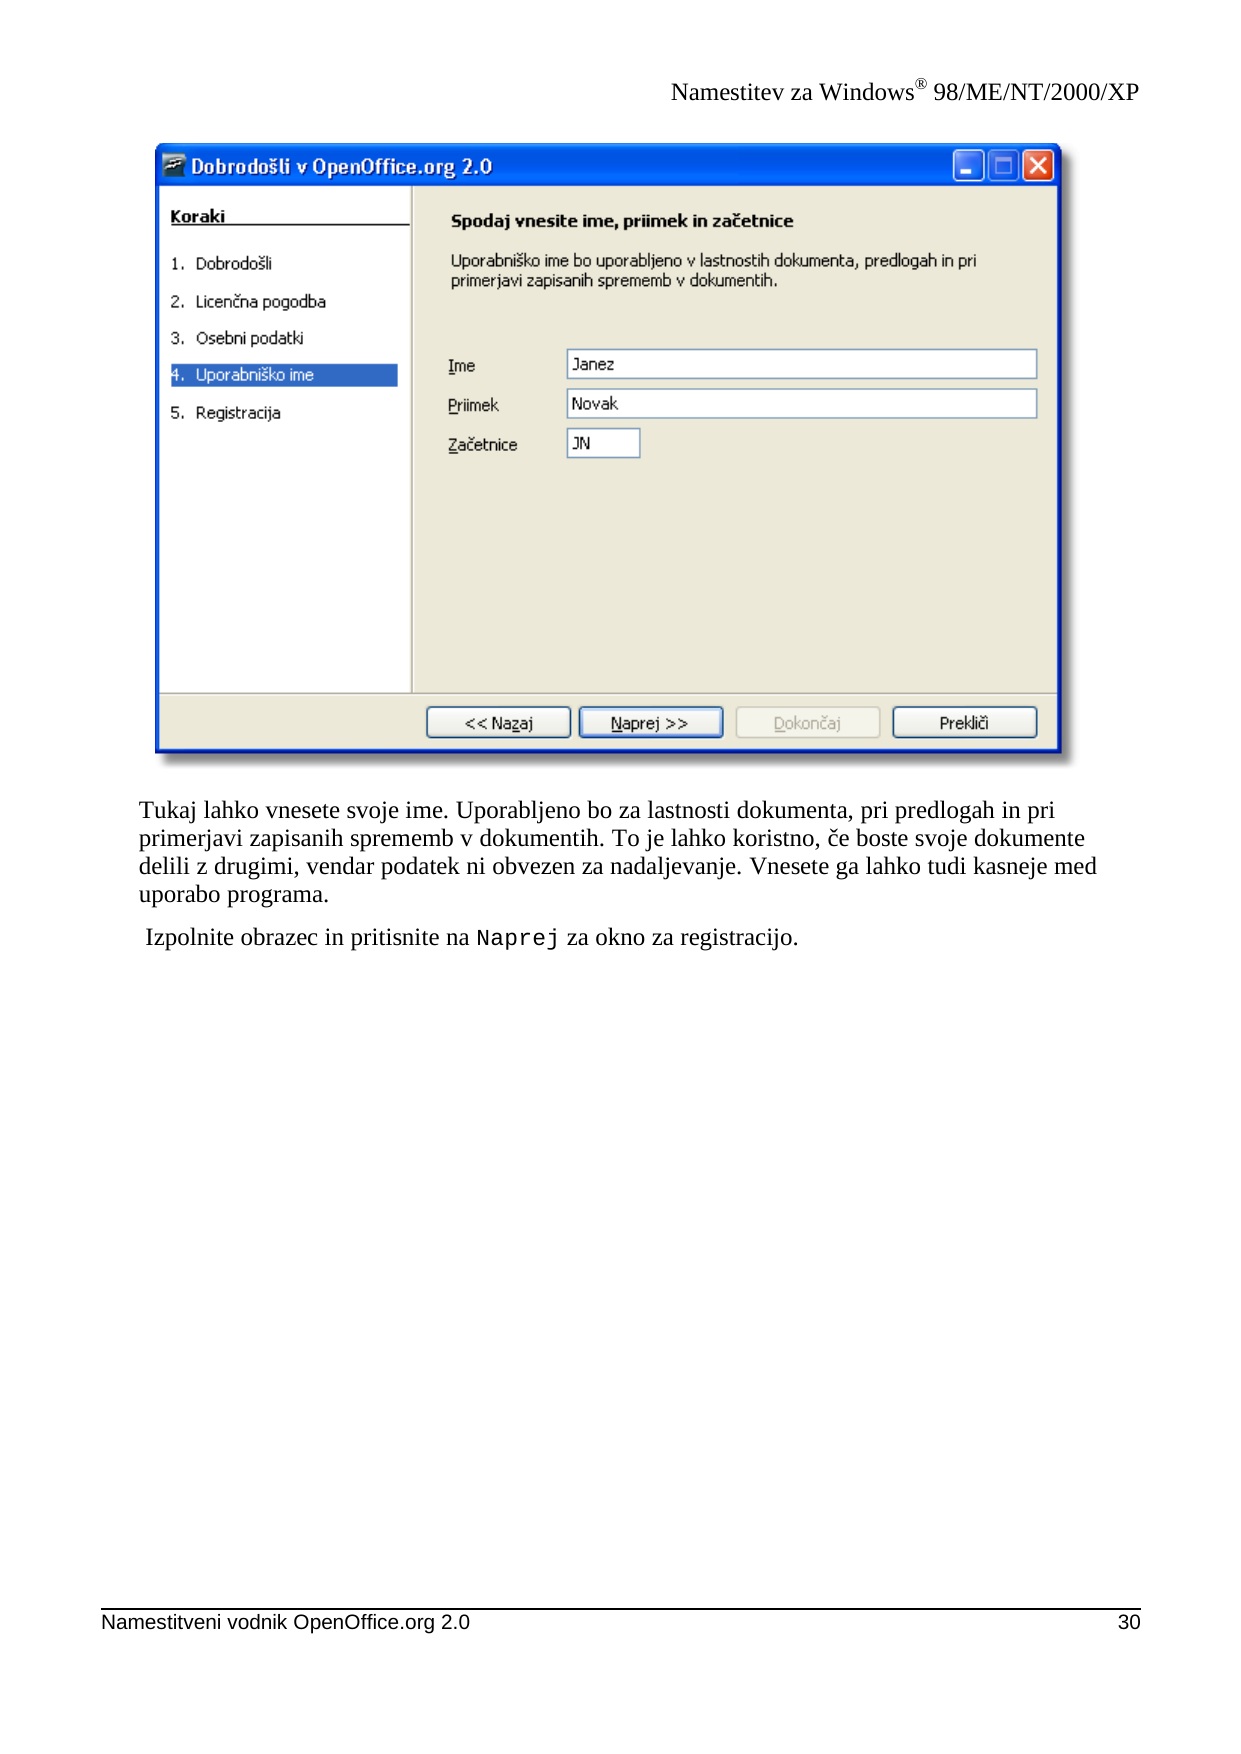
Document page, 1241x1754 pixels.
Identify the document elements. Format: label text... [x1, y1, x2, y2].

text Izpolnite obrazec in pritisnite na Naprej za okno za registracijo. [145, 922, 1139, 952]
text Tukaj lahko vnesete svoje ime. Uporabljeno bo za lastnosti dokumenta, pri predlogah in pri primerjavi zapisanih sprememb v dokumentih. To je lahko koristno, če boste svoje dokumente delili z drugimi, vendar podatek ni obvezen za nadaljevanje. Vnesete ga lahko tudi kasneje med uporabo programa. [138, 796, 1139, 908]
picture [155, 143, 1080, 772]
